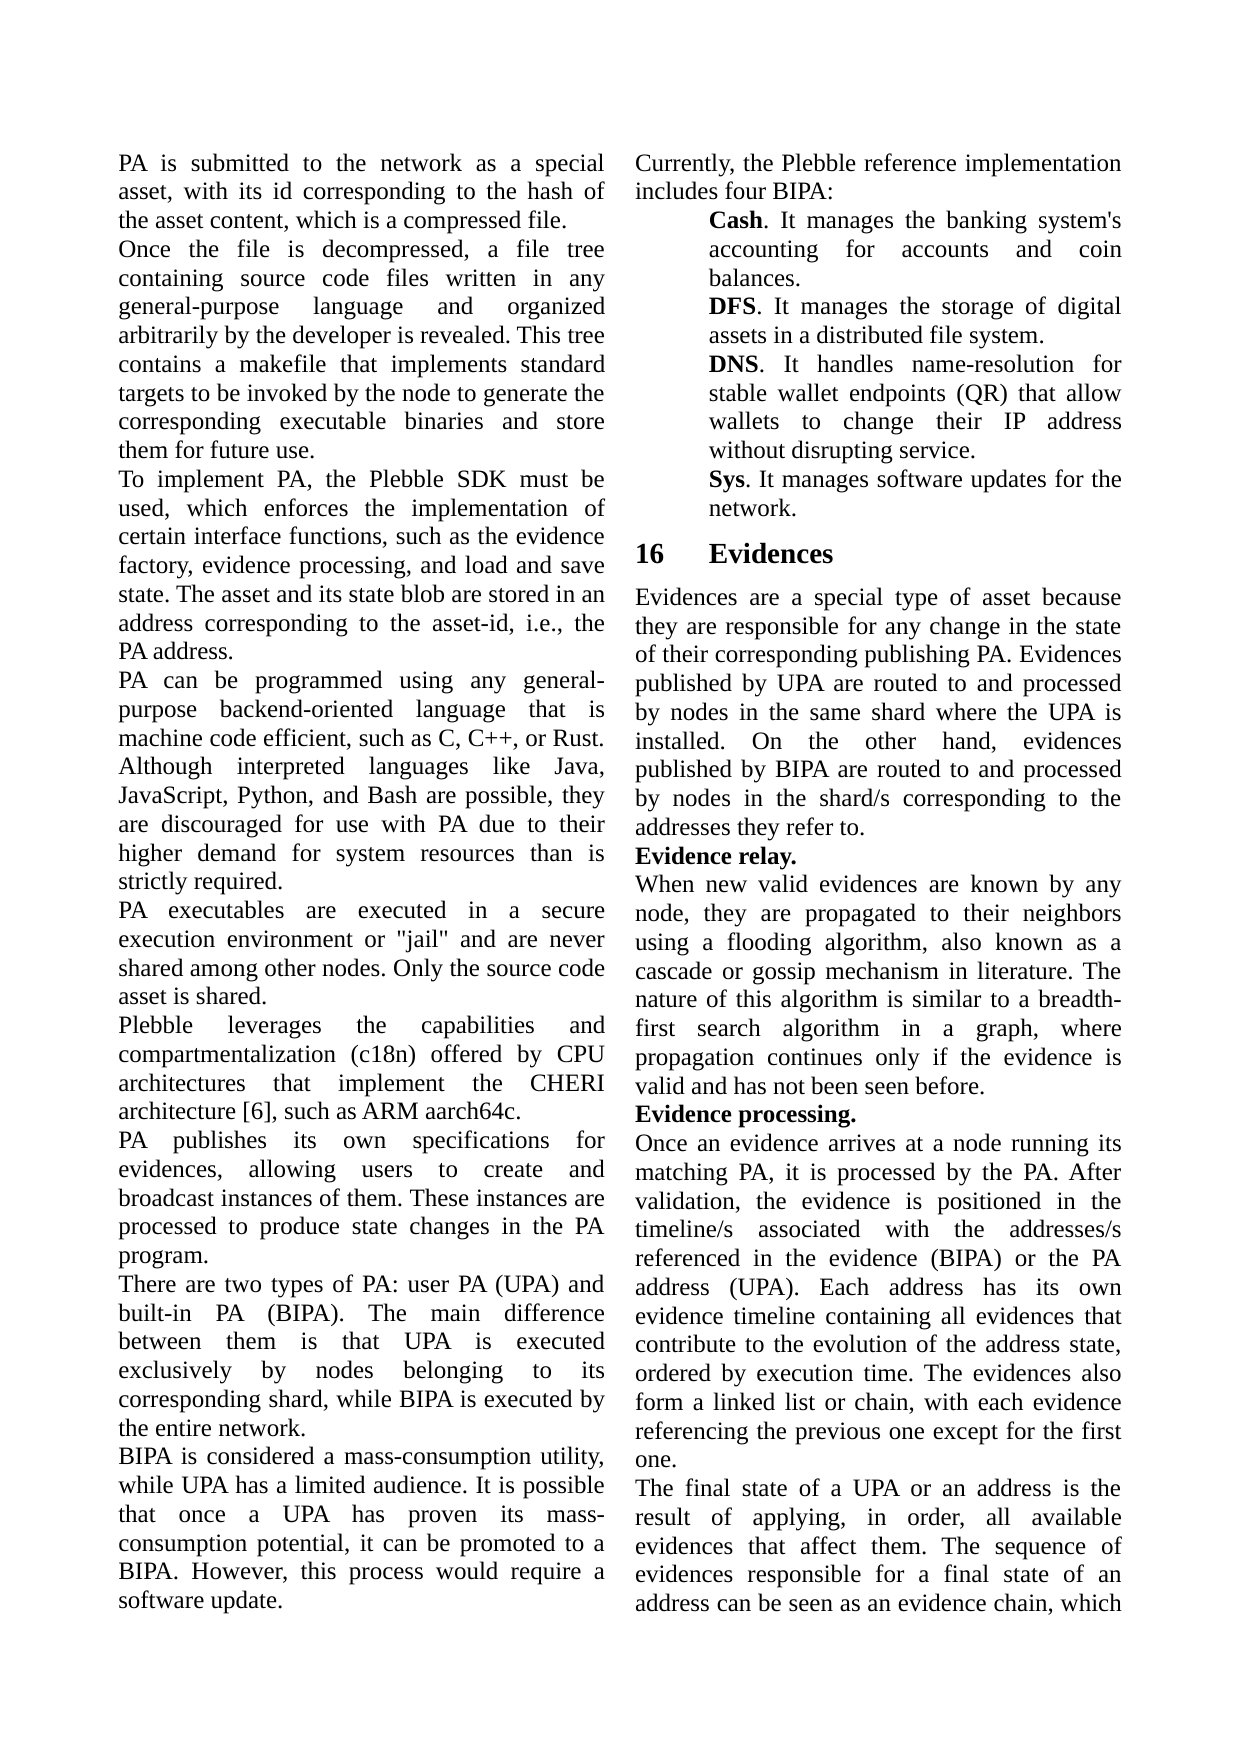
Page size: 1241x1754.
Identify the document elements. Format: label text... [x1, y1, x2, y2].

text When new valid evidences are known by any node, they are propagated to their neighbors using a flooding algorithm, also known as a cascade or gossip mechanism in literature. The nature of this algorithm is similar to a breadth-first search algorithm in a graph, where propagation continues only if the evidence is valid and has not been seen before. [635, 869, 1122, 1099]
text PA publishes its own specifications for evidences, allowing users to create and broadcast instances of them. These instances are processed to produce state changes in the PA program. [118, 1125, 605, 1269]
text To implement PA, the Plebble SDK must be used, which enforces the implementation of certain interface functions, such as the evidence factory, evidence processing, and load and save state. The asset and its state blob are stored in an address corresponding to the asset-id, i.e., the PA address. [118, 464, 605, 665]
text Sys. It manages software updates for the network. [709, 464, 1122, 521]
text Once the file is decompressed, a file tree containing source code files written in any general-purpose language and organized arbitrarily by the developer is revealed. This tree contains a makefile that implements standard targets to be invoked by the node to generate the corresponding executable binaries and store them for future use. [118, 234, 605, 464]
text PA is submitted to the network as a special asset, with its id corresponding to the hash of the asset content, which is a compressed file. [118, 148, 605, 234]
text Currently, the Plebble reference implementation includes four BIPA: [635, 148, 1122, 205]
text Once an evidence arrives at a node running its matching PA, it is processed by the PA. After validation, the evidence is positioned in the timeline/s associated with the addresses/s referenced in the evidence (BIPA) or the PA address (UPA). Each address has its own evidence timeline containing all evidences that contribute to the evolution of the address state, ordered by execution time. The evidences also form a linked list or chain, with each evidence referencing the previous one except for the first one. [635, 1128, 1122, 1473]
text DNS. It handles name-resolution for stable wallet endpoints (QR) that allow wallets to change their IP address without disrupting service. [709, 349, 1122, 464]
text DFS. It manages the storage of digital assets in a distributed file system. [709, 291, 1122, 349]
text BIPA is considered a mass-consumption utility, while UPA has a limited audience. It is possible that once a UPA has proven its mass-consumption potential, it can be promoted to a BIPA. However, this process would require a software update. [118, 1441, 605, 1614]
text Plebble leverages the capabilities and compartmentalization (c18n) offered by CPU architectures that implement the CHERI architecture [6], such as ARM aarch64c. [118, 1010, 605, 1125]
text There are two types of PA: user PA (UPA) and built-in PA (BIPA). The main difference between them is that UPA is executed exclusively by nodes belonging to its corresponding shard, while BIPA is executed by the entire network. [118, 1269, 605, 1441]
subtitle Evidences [635, 536, 1122, 569]
text PA executables are executed in a secure execution environment or "jail" and are never shared among other nodes. Only the source code asset is shared. [118, 895, 605, 1010]
text Evidence relay. [635, 841, 1122, 869]
text The final state of a UPA or an address is the result of applying, in order, all available evidences that affect them. The sequence of evidences responsible for a final state of an address can be seen as an evidence chain, which [635, 1473, 1122, 1617]
text PA can be programmed using any general-purpose backend-oriented language that is machine code efficient, such as C, C++, or Rust. Although interpreted languages like Java, JavaScript, Python, and Bash are possible, they are discouraged for use with PA due to their higher demand for system resources than is strictly required. [118, 665, 605, 895]
text Cash. It manages the banking system's accounting for accounts and coin balances. [709, 205, 1122, 291]
text Evidences are a special type of asset because they are responsible for any change in the state of their corresponding publishing PA. Evidences published by UPA are routed to and processed by nodes in the same shard where the UPA is installed. On the other hand, evidences published by BIPA are routed to and processed by nodes in the shard/s corresponding to the addresses they refer to. [635, 582, 1122, 841]
text Evidence processing. [635, 1099, 1122, 1128]
